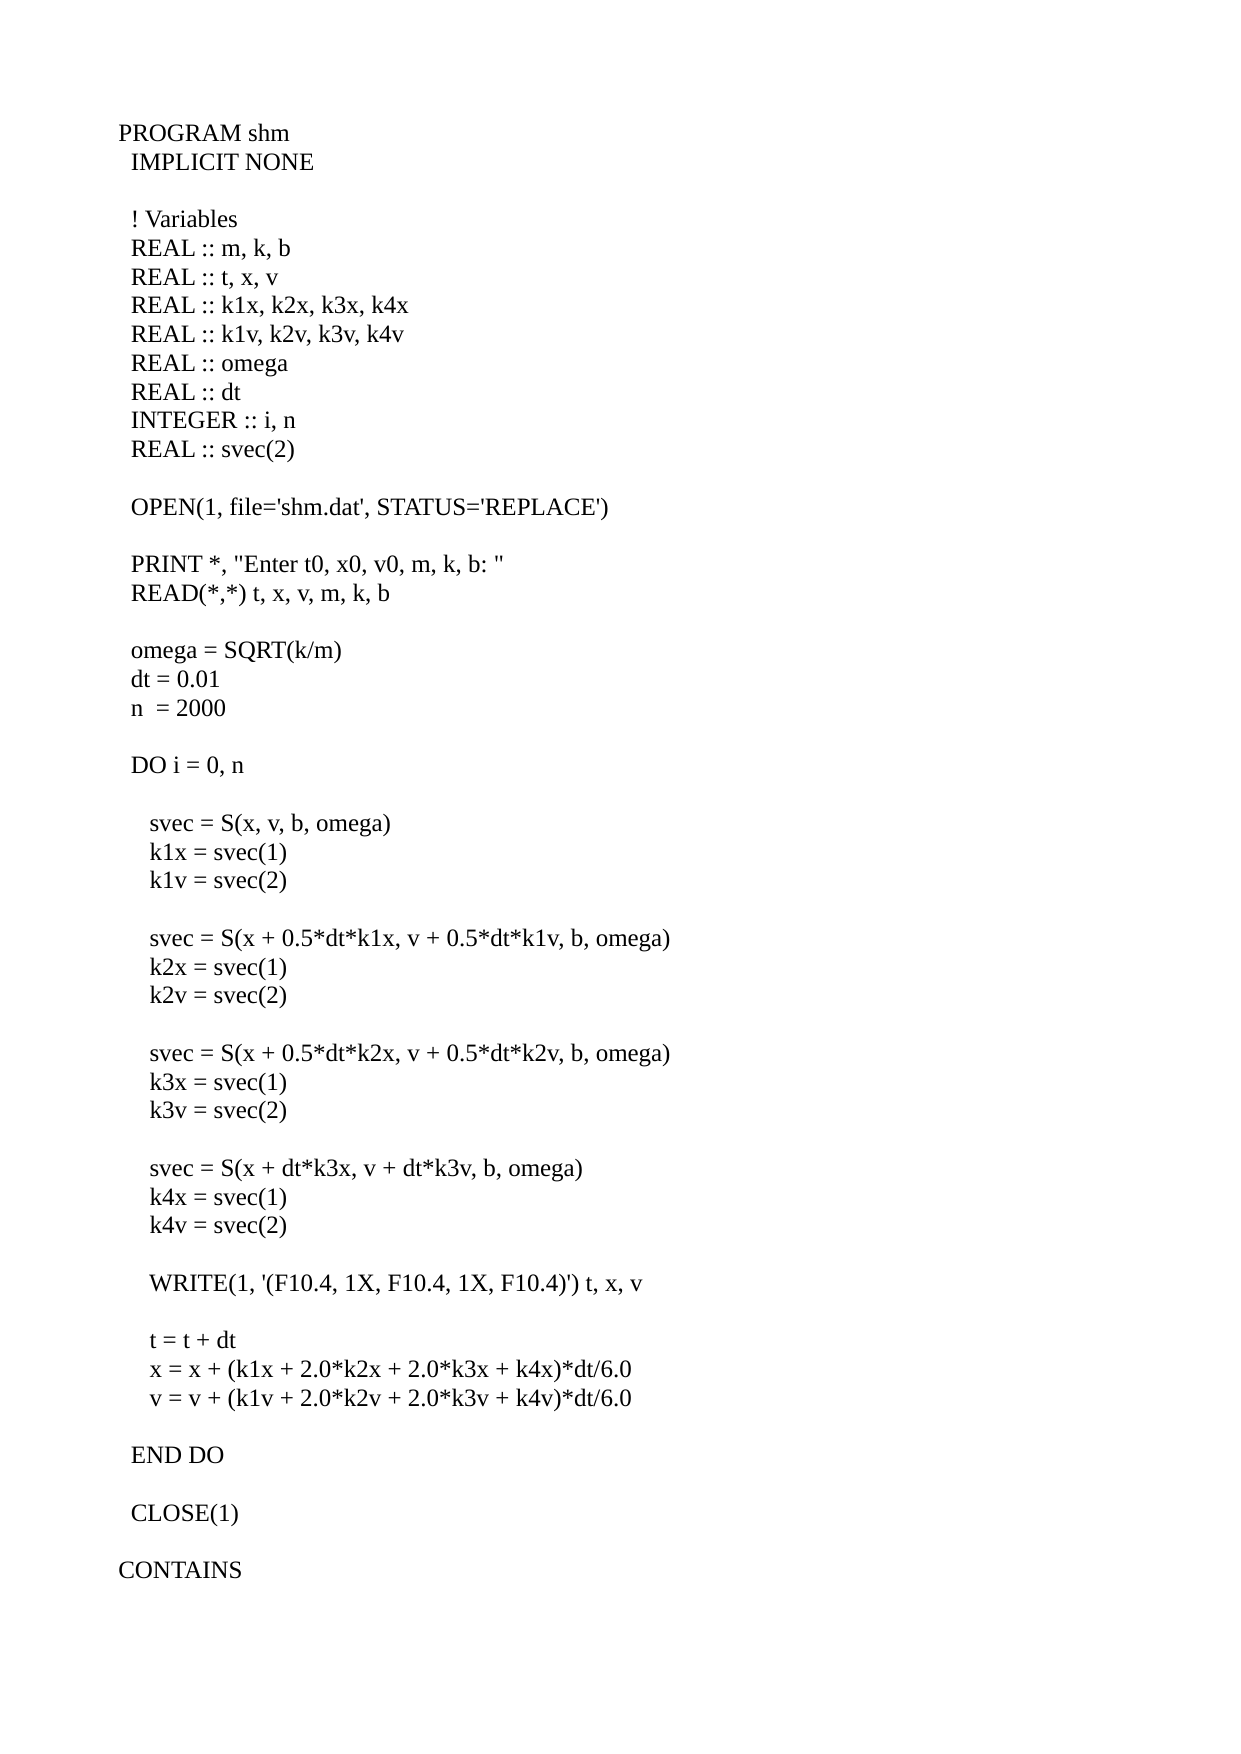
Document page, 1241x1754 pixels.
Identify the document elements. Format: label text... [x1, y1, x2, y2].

text REAL :: t, x, v [118, 262, 1122, 291]
text REAL :: dt [118, 377, 1122, 406]
text REAL :: svec(2) [118, 434, 1122, 463]
text REAL :: omega [118, 348, 1122, 377]
text DO i = 0, n [118, 751, 1122, 779]
text REAL :: m, k, b [118, 233, 1122, 262]
text k3v = svec(2) [118, 1096, 1122, 1124]
text t = t + dt [118, 1326, 1122, 1354]
text READ(*,*) t, x, v, m, k, b [118, 578, 1122, 607]
text k4v = svec(2) [118, 1211, 1122, 1239]
text k2v = svec(2) [118, 981, 1122, 1009]
text dt = 0.01 [118, 664, 1122, 693]
text OPEN(1, file='shm.dat', STATUS='REPLACE') [118, 492, 1122, 521]
text k4x = svec(1) [118, 1182, 1122, 1211]
text omega = SQRT(k/m) [118, 636, 1122, 664]
text REAL :: k1x, k2x, k3x, k4x [118, 291, 1122, 319]
text svec = S(x + 0.5*dt*k2x, v + 0.5*dt*k2v, b, omega) [118, 1038, 1122, 1067]
text WRITE(1, '(F10.4, 1X, F10.4, 1X, F10.4)') t, x, v [118, 1268, 1122, 1297]
text INTEGER :: i, n [118, 406, 1122, 434]
text PRINT *, "Enter t0, x0, v0, m, k, b: " [118, 549, 1122, 578]
text k1x = svec(1) [118, 837, 1122, 866]
text PROGRAM shm [118, 118, 1122, 147]
text CONTAINS [118, 1556, 1122, 1584]
text k1v = svec(2) [118, 866, 1122, 894]
text n = 2000 [118, 693, 1122, 722]
text k3x = svec(1) [118, 1067, 1122, 1096]
text x = x + (k1x + 2.0*k2x + 2.0*k3x + k4x)*dt/6.0 [118, 1354, 1122, 1383]
text CLOSE(1) [118, 1498, 1122, 1527]
text ! Variables [118, 204, 1122, 233]
text svec = S(x, v, b, omega) [118, 808, 1122, 837]
text END DO [118, 1441, 1122, 1469]
text REAL :: k1v, k2v, k3v, k4v [118, 319, 1122, 348]
text svec = S(x + dt*k3x, v + dt*k3v, b, omega) [118, 1153, 1122, 1182]
text k2x = svec(1) [118, 952, 1122, 981]
text svec = S(x + 0.5*dt*k1x, v + 0.5*dt*k1v, b, omega) [118, 923, 1122, 952]
text v = v + (k1v + 2.0*k2v + 2.0*k3v + k4v)*dt/6.0 [118, 1383, 1122, 1412]
text IMPLICIT NONE [118, 147, 1122, 176]
